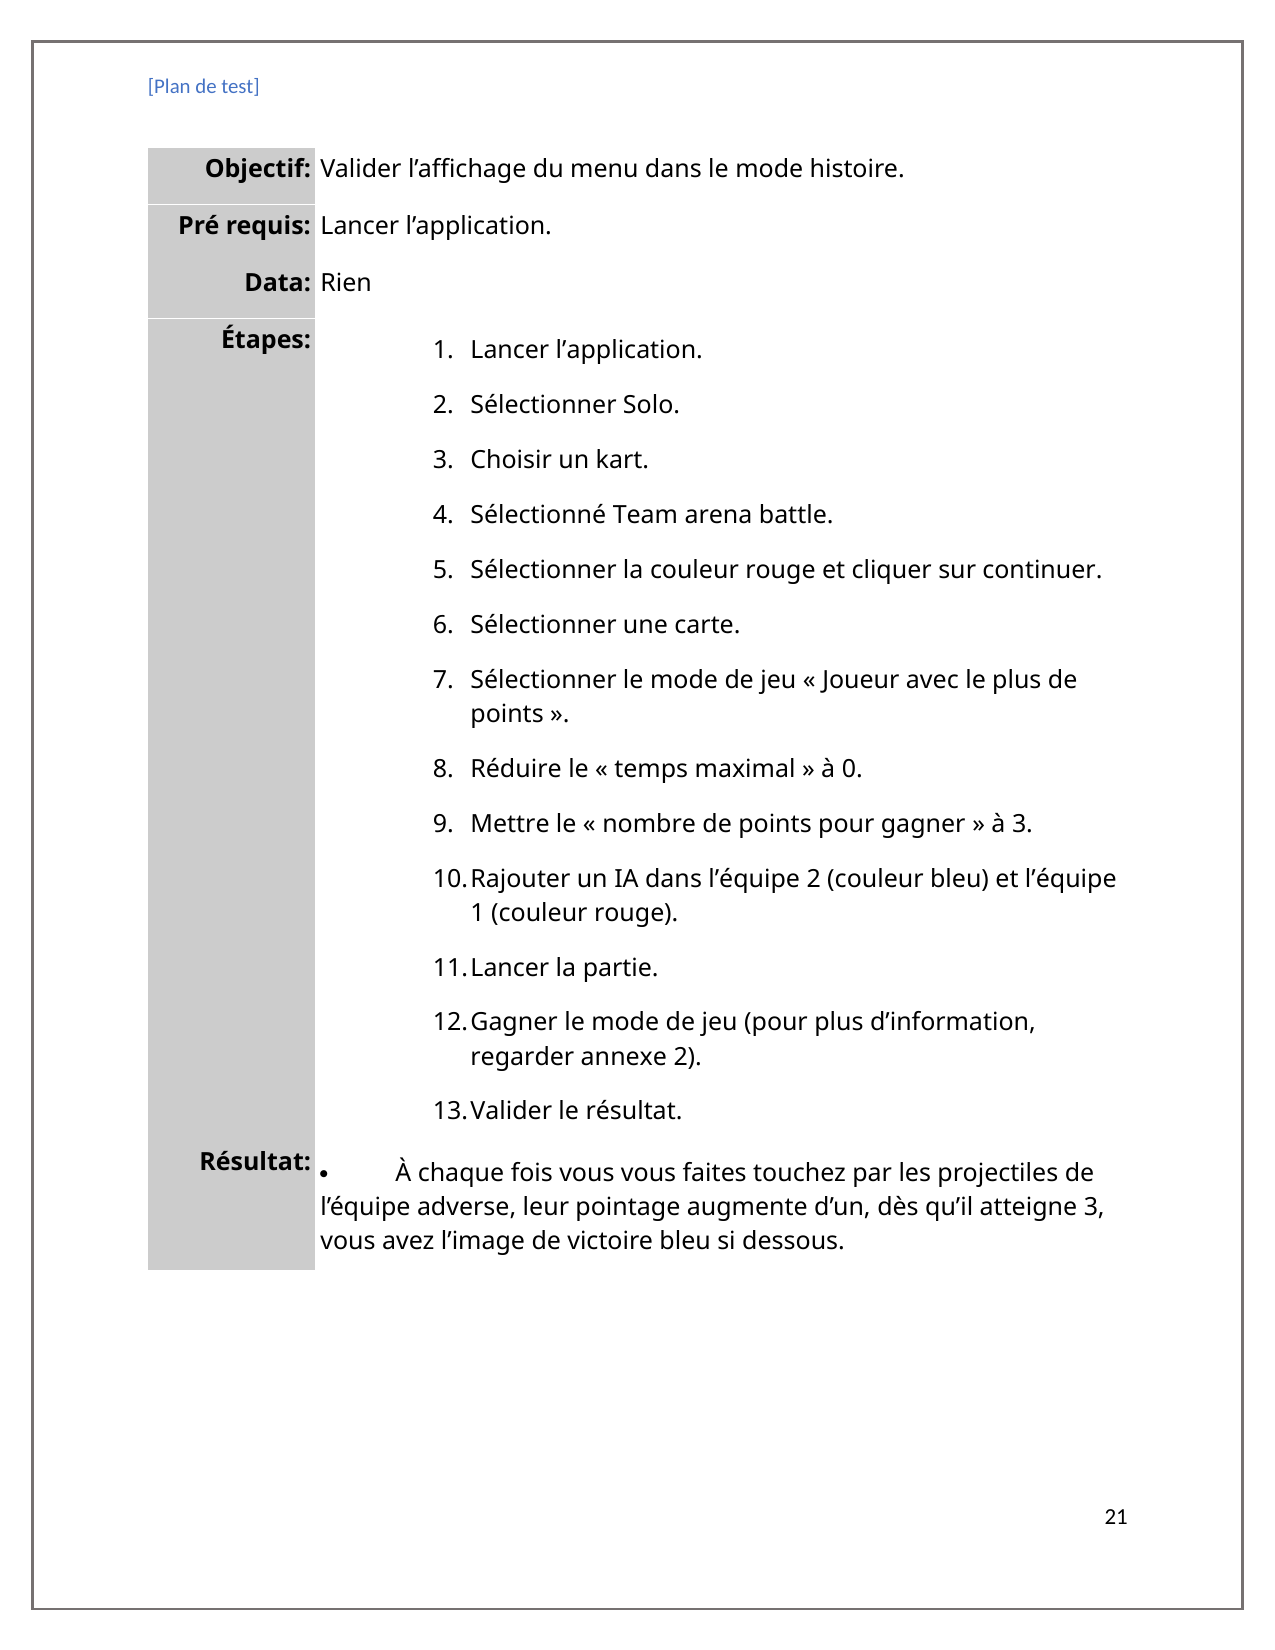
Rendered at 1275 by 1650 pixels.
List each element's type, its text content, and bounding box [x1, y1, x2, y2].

table_cell À chaque fois vous vous faites touchez par les projectiles de l’équipe adverse, leur pointage augmente d’un, dès qu’il atteigne 3, vous avez l’image de victoire bleu si dessous. [315, 1141, 1127, 1270]
table_cell Lancer l’application. Sélectionner Solo. Choisir un kart. Sélectionné Team arena battle. Sélectionner la couleur rouge et cliquer sur continuer. Sélectionner une carte. Sélectionner le mode de jeu « Joueur avec le plus de points ». Réduire le « temps maximal » à 0. Mettre le « nombre de points pour gagner » à 3. Rajouter un IA dans l’équipe 2 (couleur bleu) et l’équipe 1 (couleur rouge). Lancer la partie. Gagner le mode de jeu (pour plus d’information, regarder annexe 2). Valider le résultat. [315, 319, 1127, 1141]
table_cell Data: [148, 262, 315, 318]
table_cell Étapes: [148, 319, 315, 1141]
table_cell Résultat: [148, 1141, 315, 1270]
table_header Valider l’affichage du menu dans le mode histoire. [315, 148, 1127, 204]
table_header Objectif: [148, 148, 315, 204]
table_cell Lancer l’application. [315, 205, 1127, 262]
table_cell Rien [315, 262, 1127, 318]
table_cell Pré requis: [148, 205, 315, 262]
